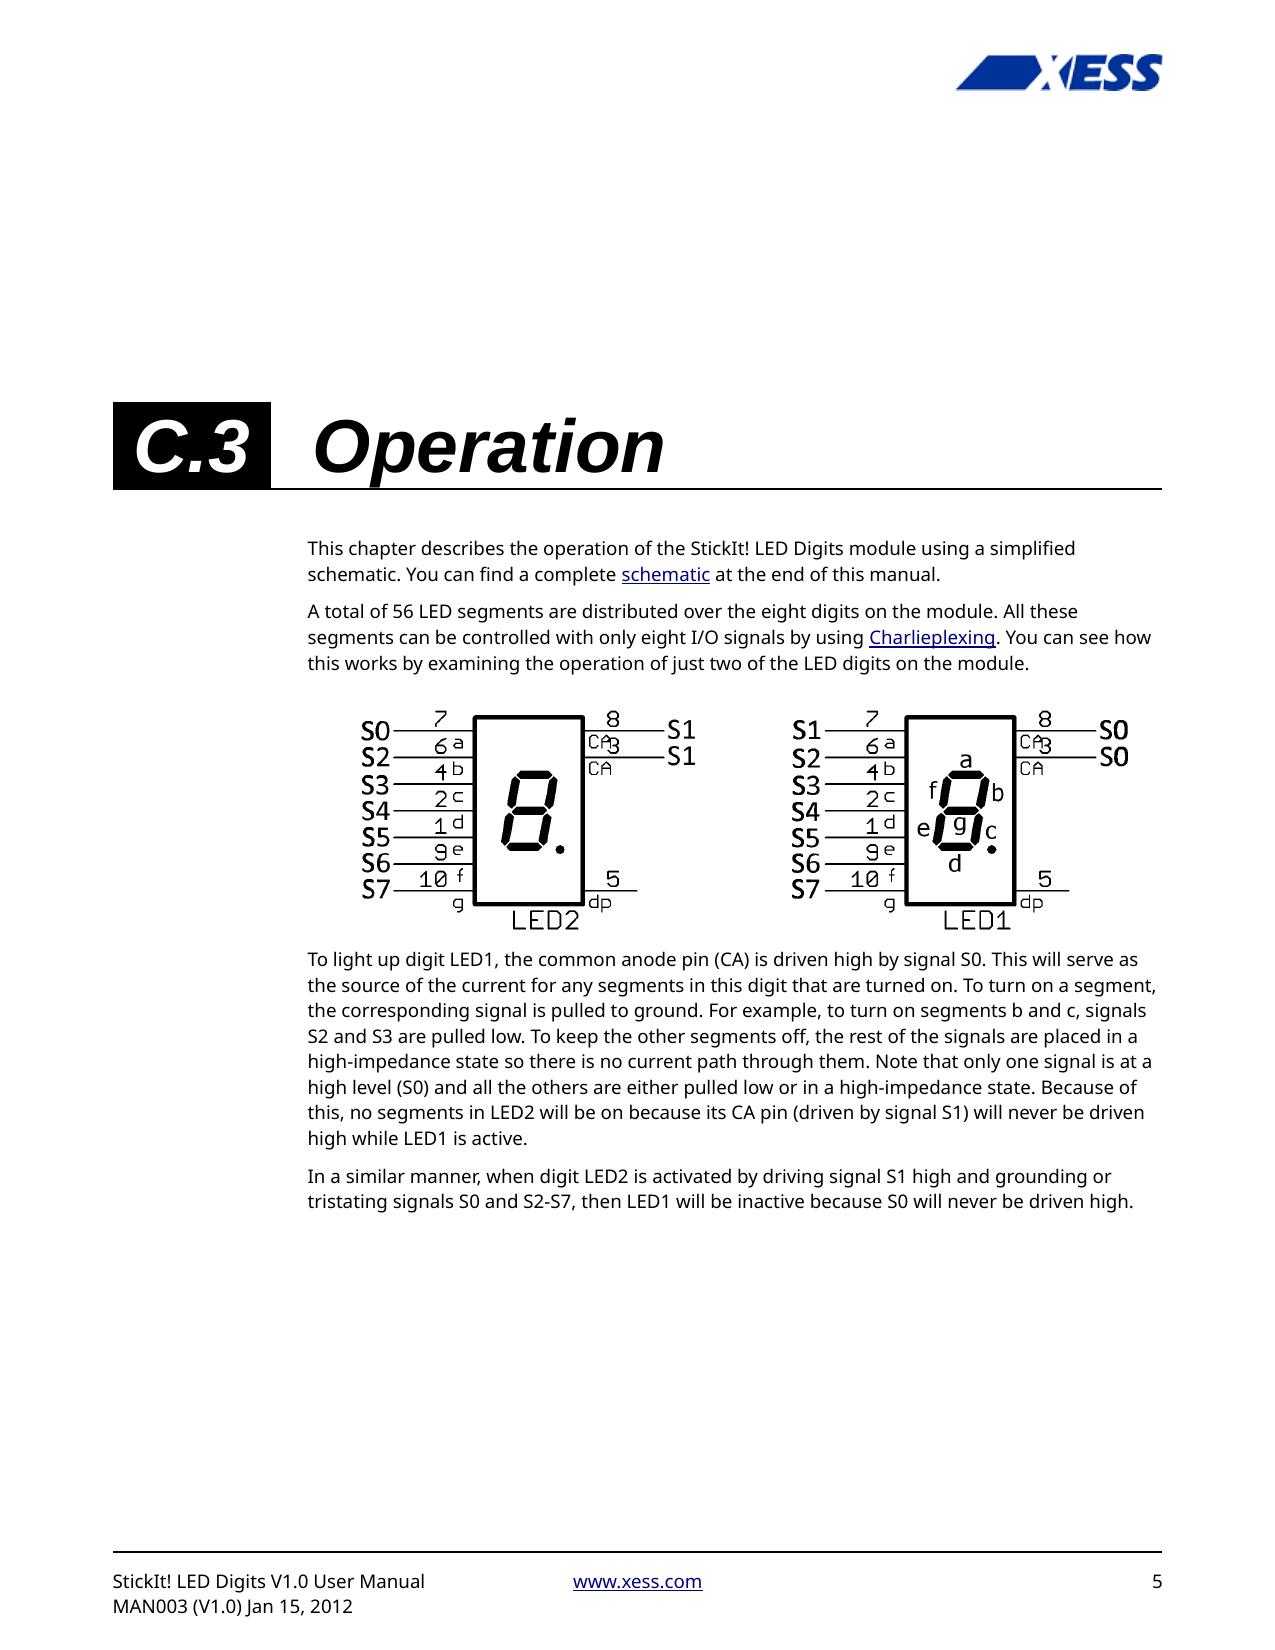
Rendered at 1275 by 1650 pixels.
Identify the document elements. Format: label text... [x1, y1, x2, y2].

subtitle Operation [271, 402, 1162, 488]
text To light up digit LED1, the common anode pin (CA) is driven high by signal S0. This will serve as the source of the current for any segments in this digit that are turned on. To turn on a segment, the corresponding signal is pulled to ground. For example, to turn on segments b and c, signals S2 and S3 are pulled low. To keep the other segments off, the rest of the signals are placed in a high-impedance state so there is no current path through them. Note that only one signal is at a high level (S0) and all the others are either pulled low or in a high-impedance state. Because of this, no segments in LED2 will be on because its CA pin (driven by signal S1) will never be driven high while LED1 is active. [307, 946, 1162, 1151]
text This chapter describes the operation of the StickIt! LED Digits module using a simplified schematic. You can find a complete schematic at the end of this manual. [307, 535, 1162, 586]
text A total of 56 LED segments are distributed over the eight digits on the module. All these segments can be controlled with only eight I/O signals by using Charlieplexing. You can see how this works by examining the operation of just two of the LED digits on the module. [307, 599, 1162, 675]
picture [307, 687, 1163, 934]
picture [955, 54, 1163, 91]
text In a similar manner, when digit LED2 is activated by driving signal S1 high and grounding or tristating signals S0 and S2-S7, then LED1 will be inactive because S0 will never be driven high. [307, 1163, 1162, 1214]
